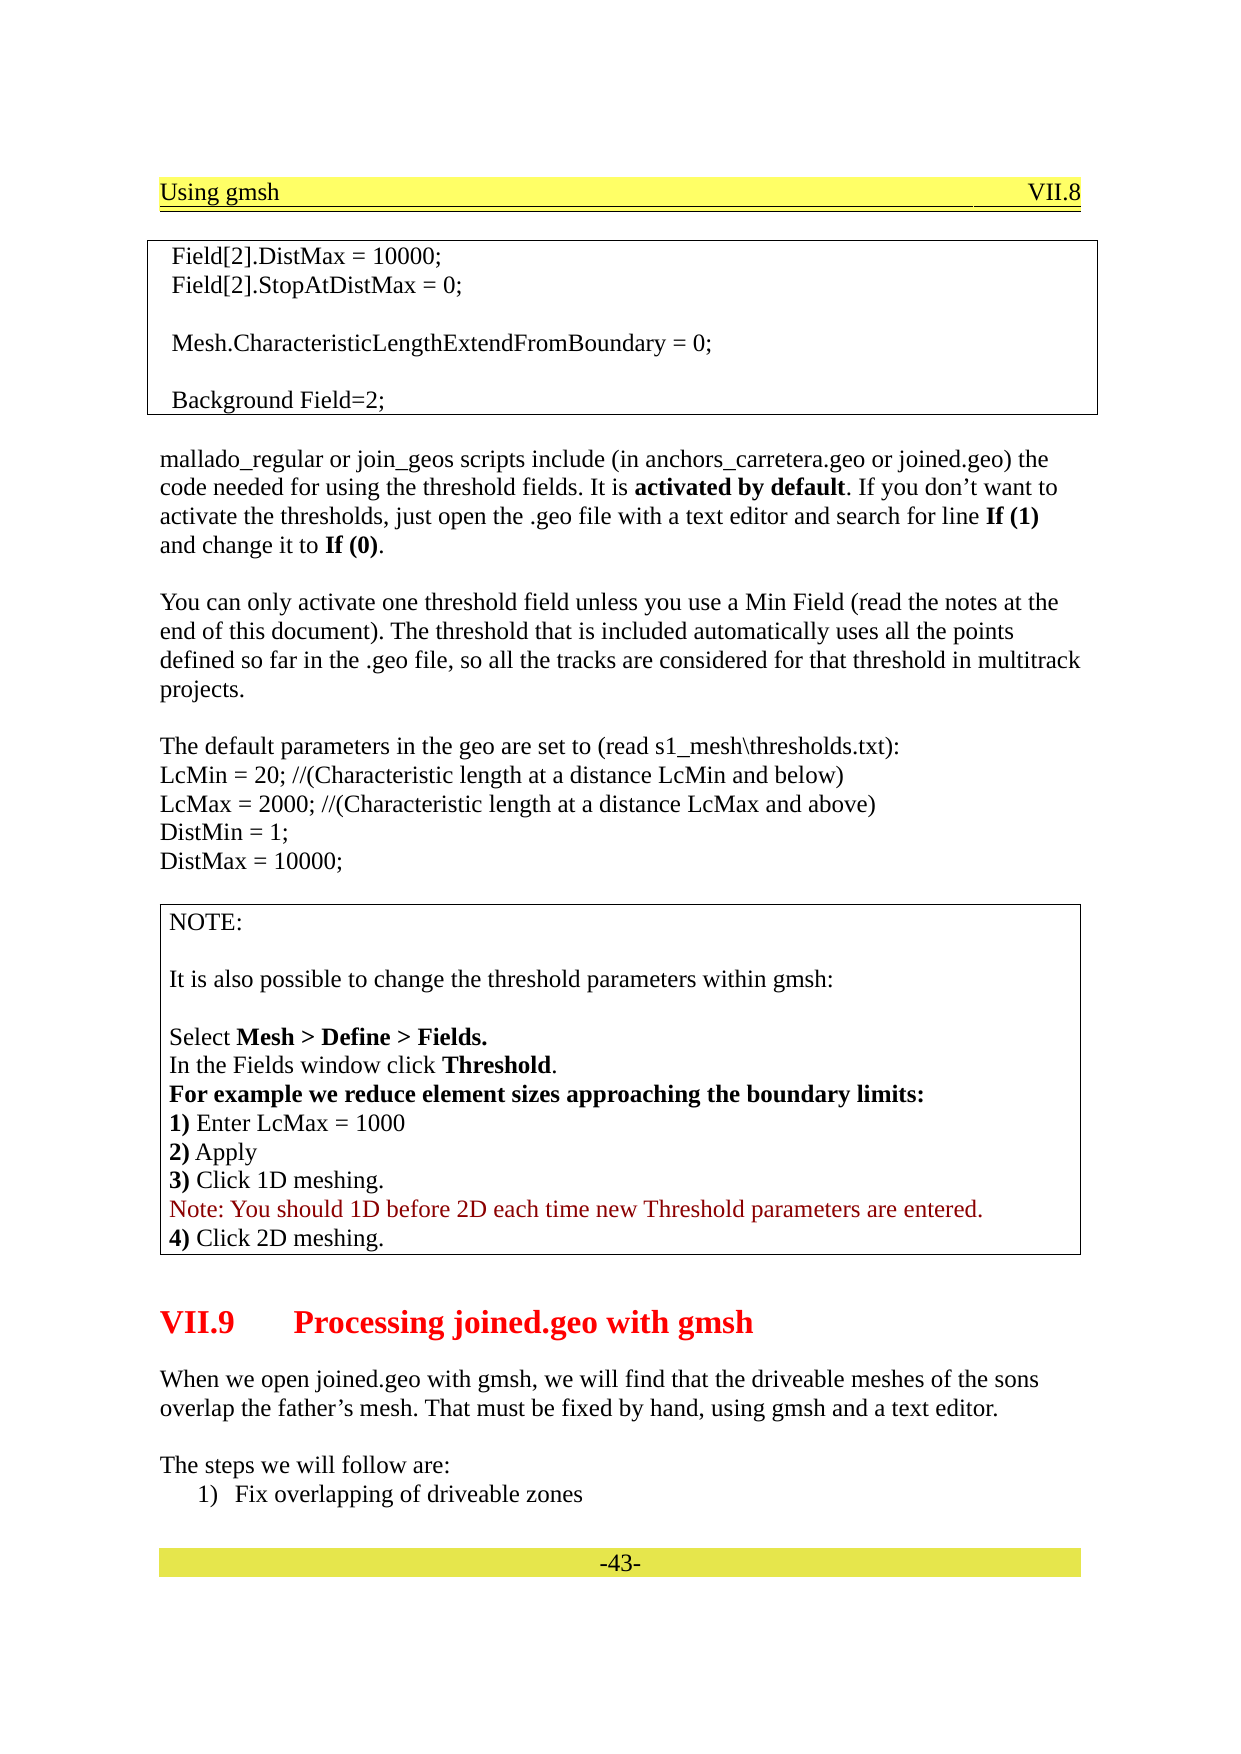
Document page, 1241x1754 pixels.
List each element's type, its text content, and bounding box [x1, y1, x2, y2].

subtitle Processing joined.geo with gmsh [159, 1302, 1081, 1341]
text Note: You should 1D before 2D each time new Threshold parameters are entered. 4) Click 2D meshing. [161, 1191, 1080, 1254]
text Select Mesh > Define > Fields. In the Fields window click Threshold. For example we reduce element sizes approaching the boundary limits: 1) Enter LcMax = 1000 2) Apply 3) Click 1D meshing. [161, 1019, 1080, 1191]
list Fix overlapping of driveable zones [197, 1479, 1081, 1508]
text You can only activate one threshold field unless you use a Min Field (read the notes at the end of this document). The threshold that is included automatically uses all the points defined so far in the .geo file, so all the tracks are considered for that threshold in multitrack projects. [159, 587, 1081, 702]
text mallado_regular or join_geos scripts include (in anchors_carretera.geo or joined.geo) the code needed for using the threshold fields. It is activated by default. If you don’t want to activate the thresholds, just open the .geo file with a text editor and search for line If (1) and change it to If (0). [159, 444, 1081, 559]
text The steps we will follow are: [159, 1451, 1081, 1479]
text NOTE: [161, 905, 1080, 936]
text The default parameters in the geo are set to (read s1_mesh\thresholds.txt): LcMin = 20; //(Characteristic length at a distance LcMin and below) LcMax = 2000; //(Characteristic length at a distance LcMax and above) DistMin = 1; [159, 731, 1081, 846]
text When we open joined.geo with gmsh, we will find that the driveable meshes of the sons overlap the father’s mesh. That must be fixed by hand, using gmsh and a text editor. [159, 1364, 1081, 1422]
text DistMax = 10000; [159, 846, 1081, 875]
text It is also possible to change the threshold parameters within gmsh: [161, 961, 1080, 1019]
table_header Field[2].DistMax = 10000; Field[2].StopAtDistMax = 0; Mesh.CharacteristicLengthExtendFromBoundary = 0; Background Field=2; [148, 241, 1097, 414]
